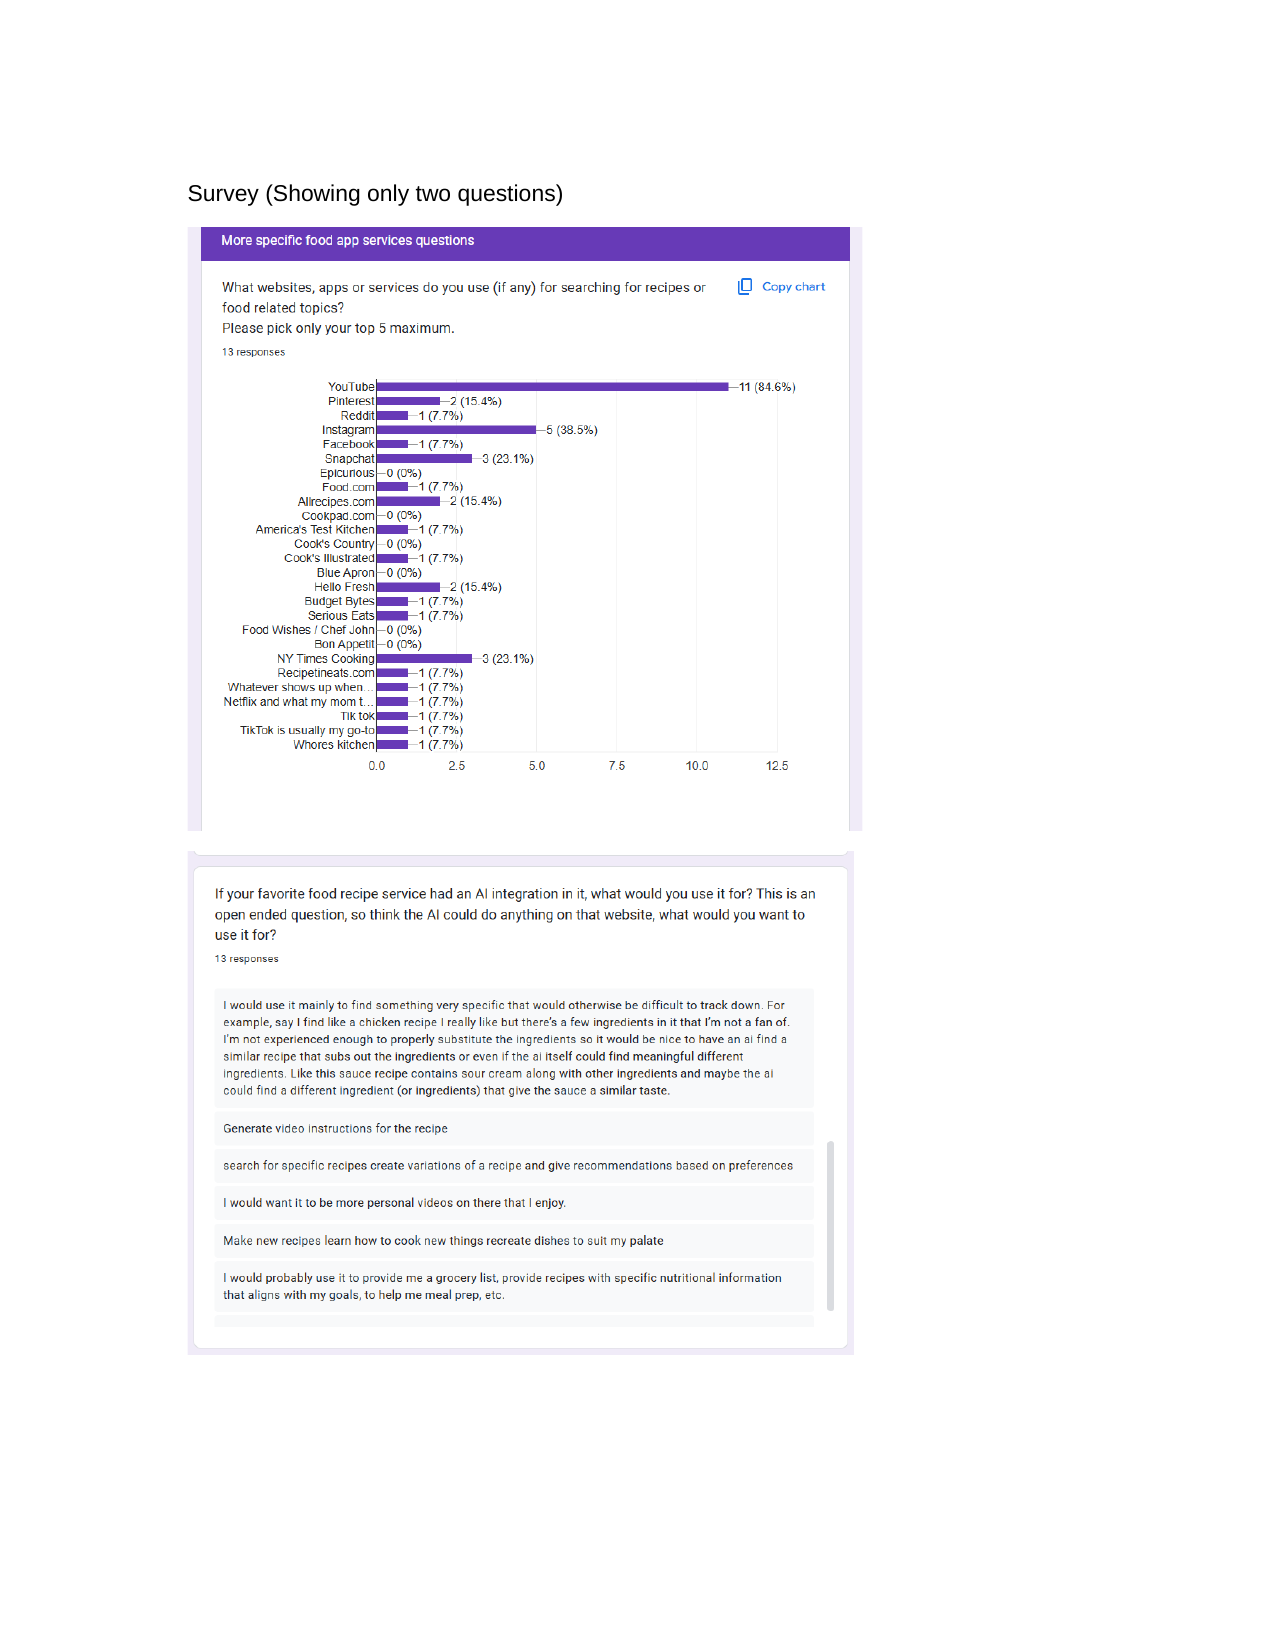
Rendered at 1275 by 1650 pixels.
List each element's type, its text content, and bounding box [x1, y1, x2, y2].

text Survey (Showing only two questions) [187, 150, 1087, 207]
